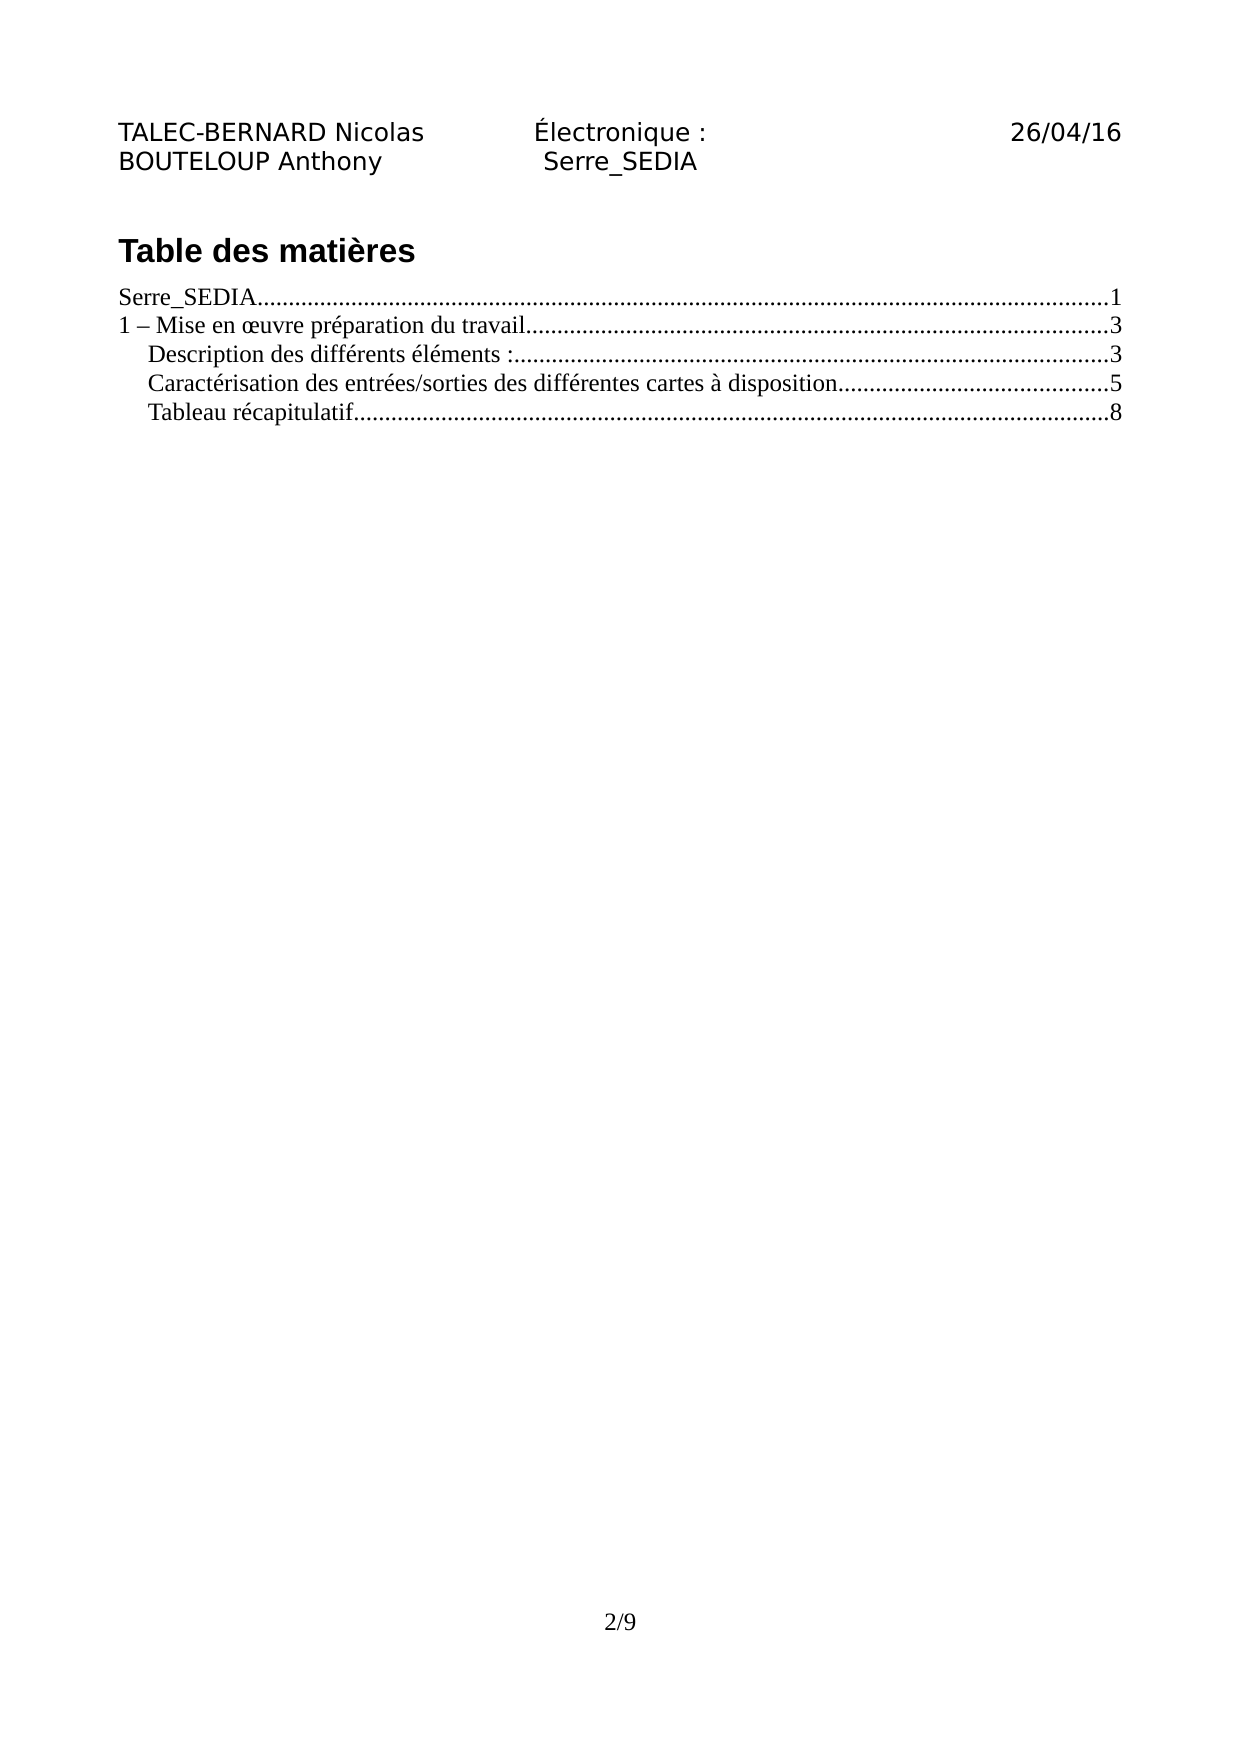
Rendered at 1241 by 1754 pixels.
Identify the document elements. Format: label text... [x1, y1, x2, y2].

subtitle Table des matières [118, 231, 1122, 269]
text Tableau récapitulatif 8 [148, 397, 1122, 426]
text 1 – Mise en œuvre préparation du travail 3 [118, 311, 1122, 339]
text Description des différents éléments : 3 [148, 339, 1122, 368]
text Caractérisation des entrées/sorties des différentes cartes à disposition 5 [148, 368, 1122, 397]
text Serre_SEDIA 1 [118, 282, 1122, 311]
